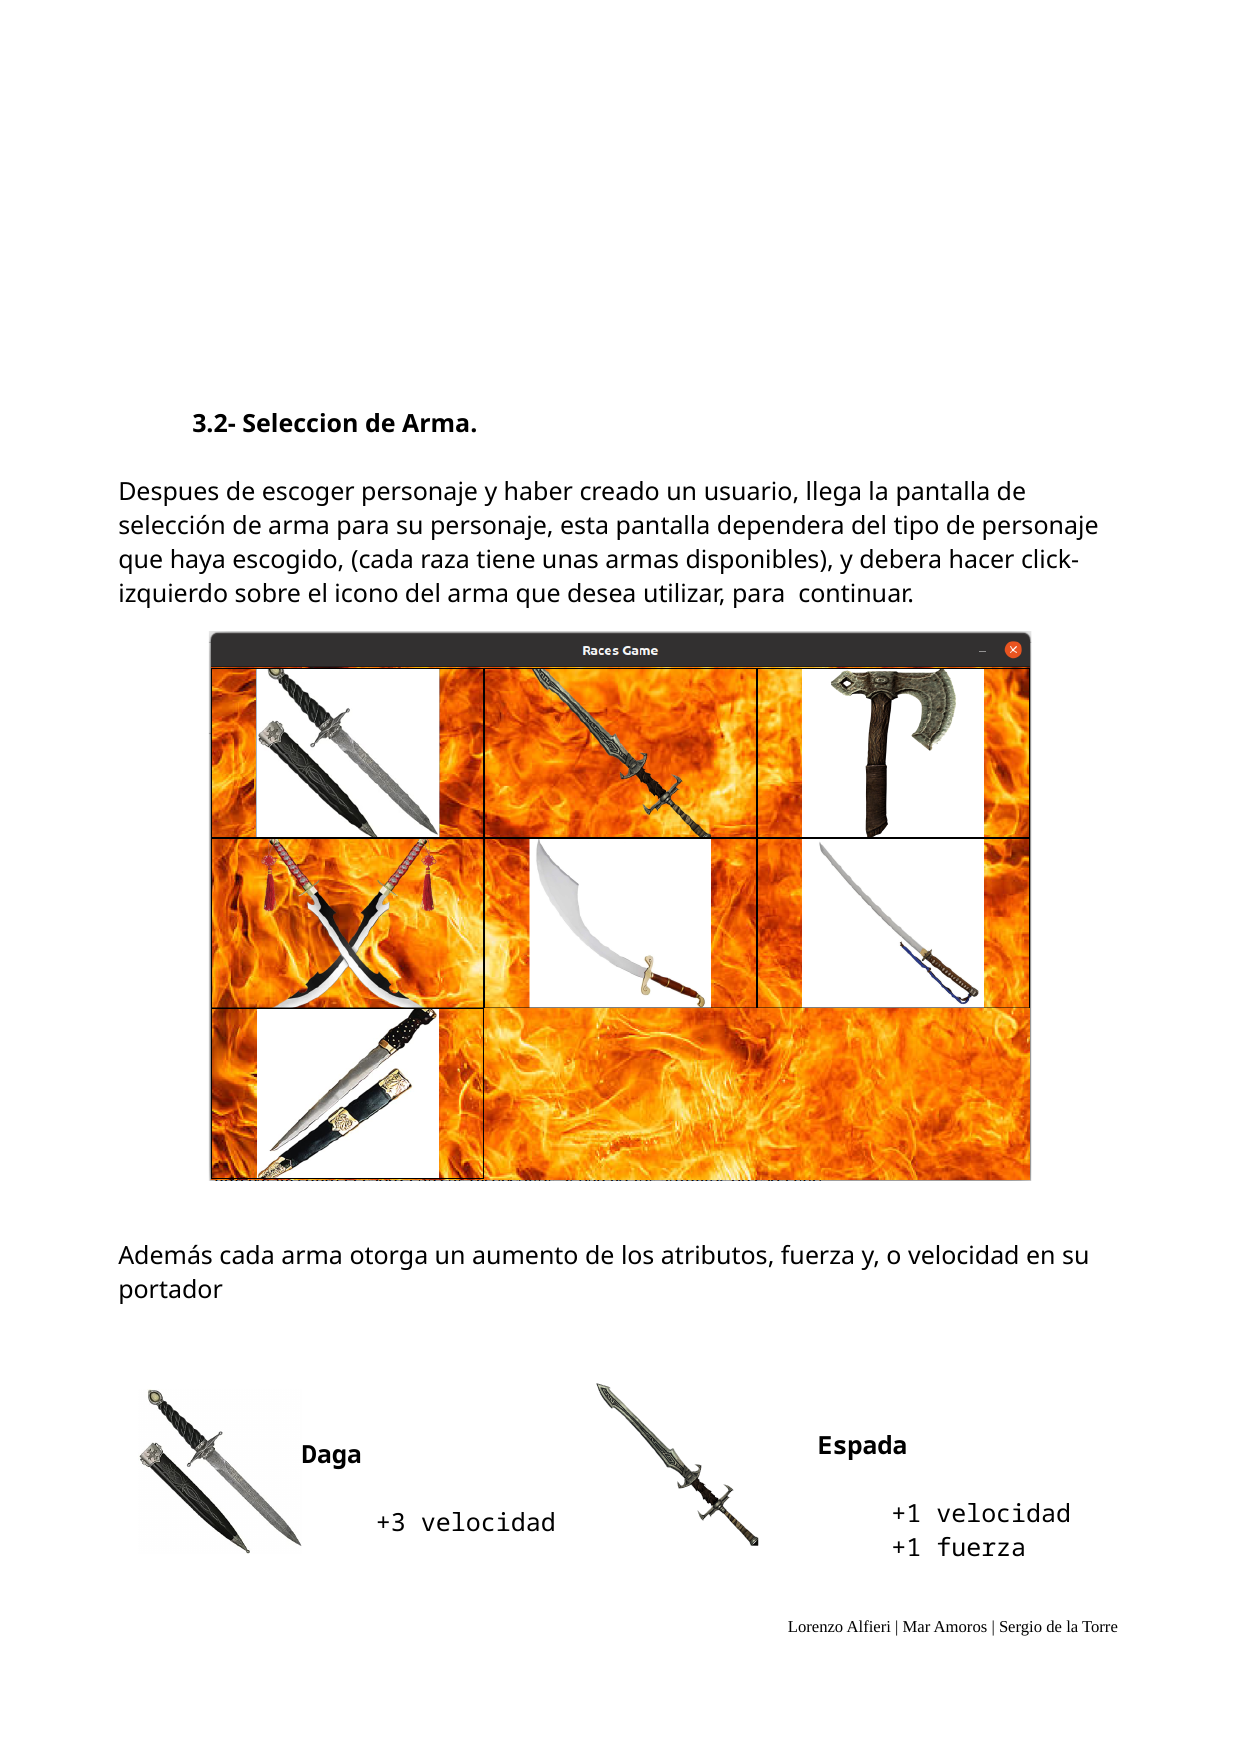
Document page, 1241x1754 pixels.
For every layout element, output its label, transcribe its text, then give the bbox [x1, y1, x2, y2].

picture [208, 631, 1032, 1181]
text Además cada arma otorga un aumento de los atributos, fuerza y, o velocidad en su portador [118, 1238, 1122, 1306]
text Despues de escoger personaje y haber creado un usuario, llega la pantalla de selección de arma para su personaje, esta pantalla dependera del tipo de personaje que haya escogido, (cada raza tiene unas armas disponibles), y debera hacer click-izquierdo sobre el icono del arma que desea utilizar, para continuar. [118, 474, 1122, 610]
picture [138, 1389, 302, 1554]
picture [596, 1383, 759, 1546]
text 3.2- Seleccion de Arma. [118, 406, 1122, 440]
